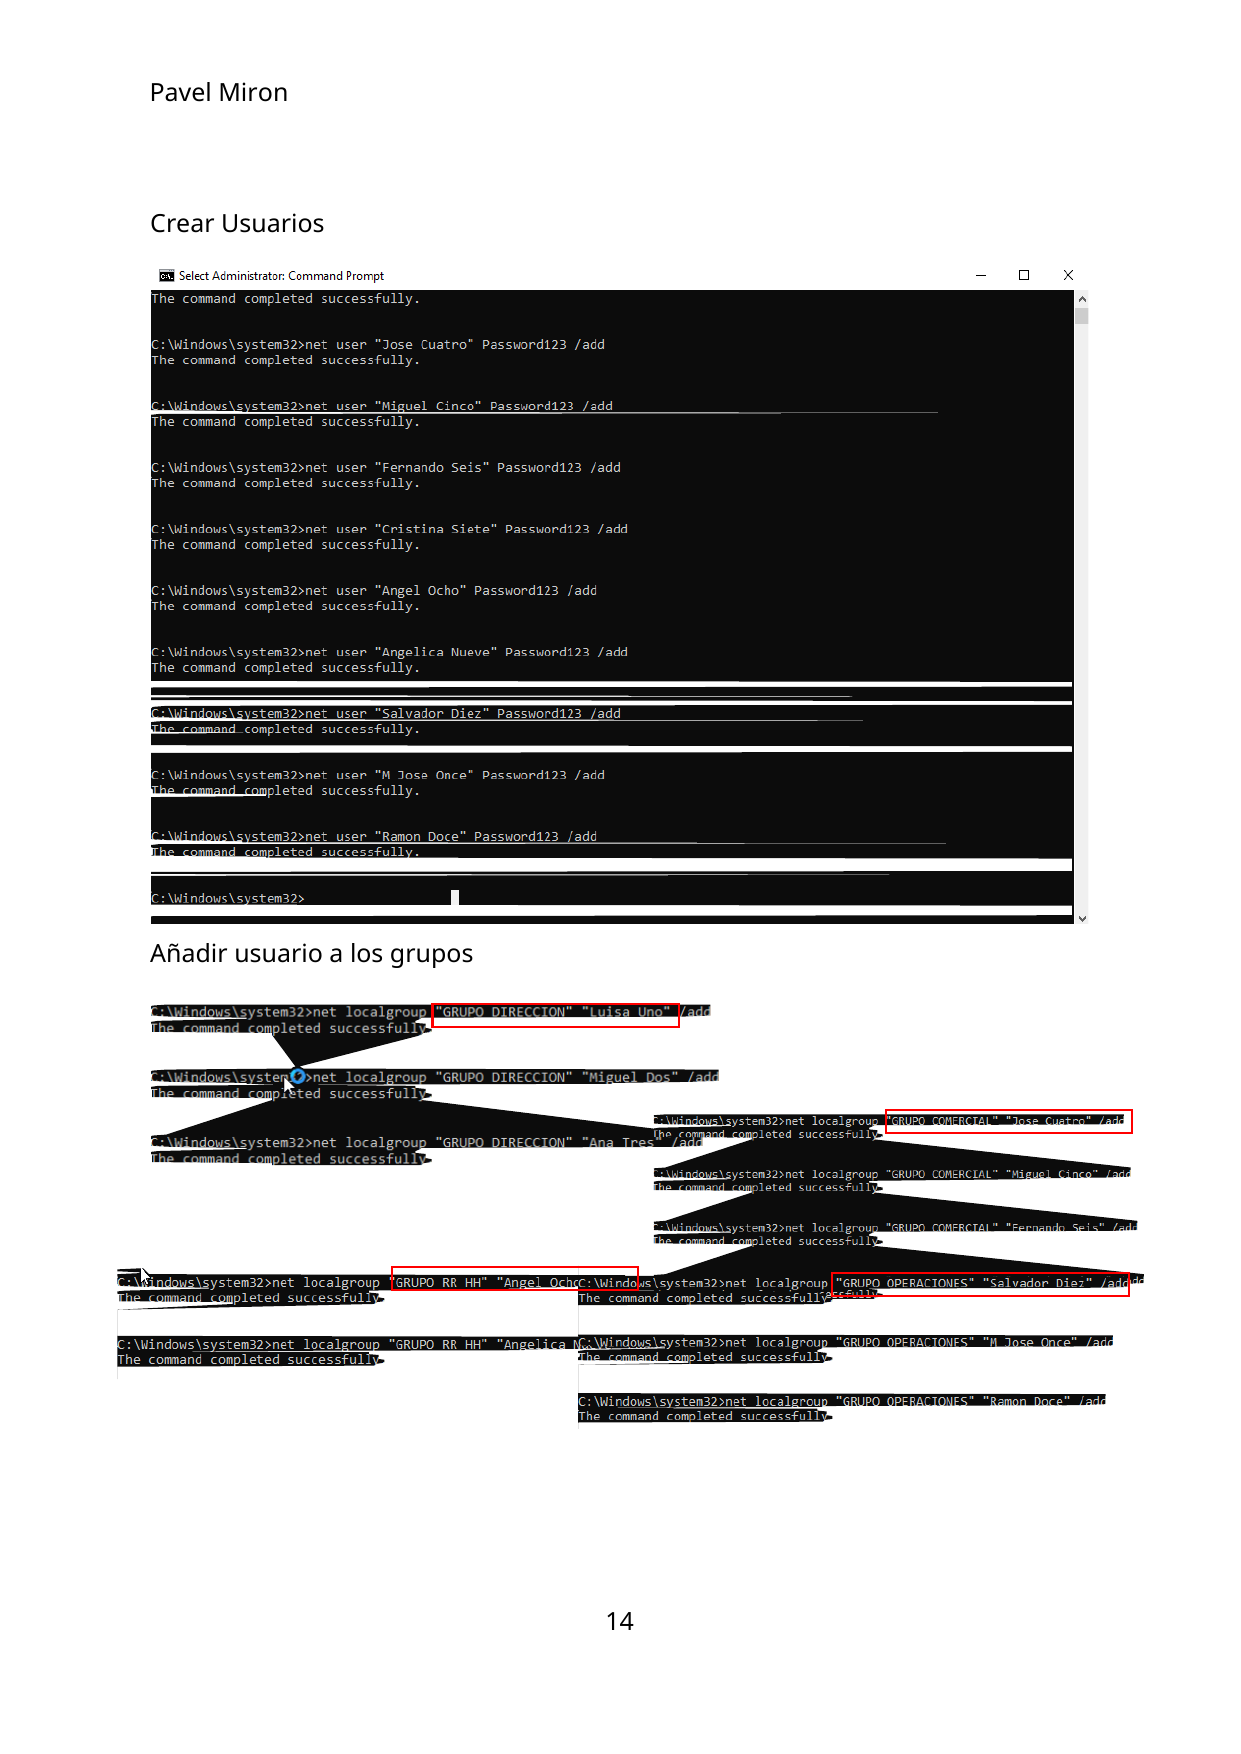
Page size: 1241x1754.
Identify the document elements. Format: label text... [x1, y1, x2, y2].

text Añadir usuario a los grupos [150, 317, 1090, 970]
text Crear Usuarios [150, 206, 1090, 240]
